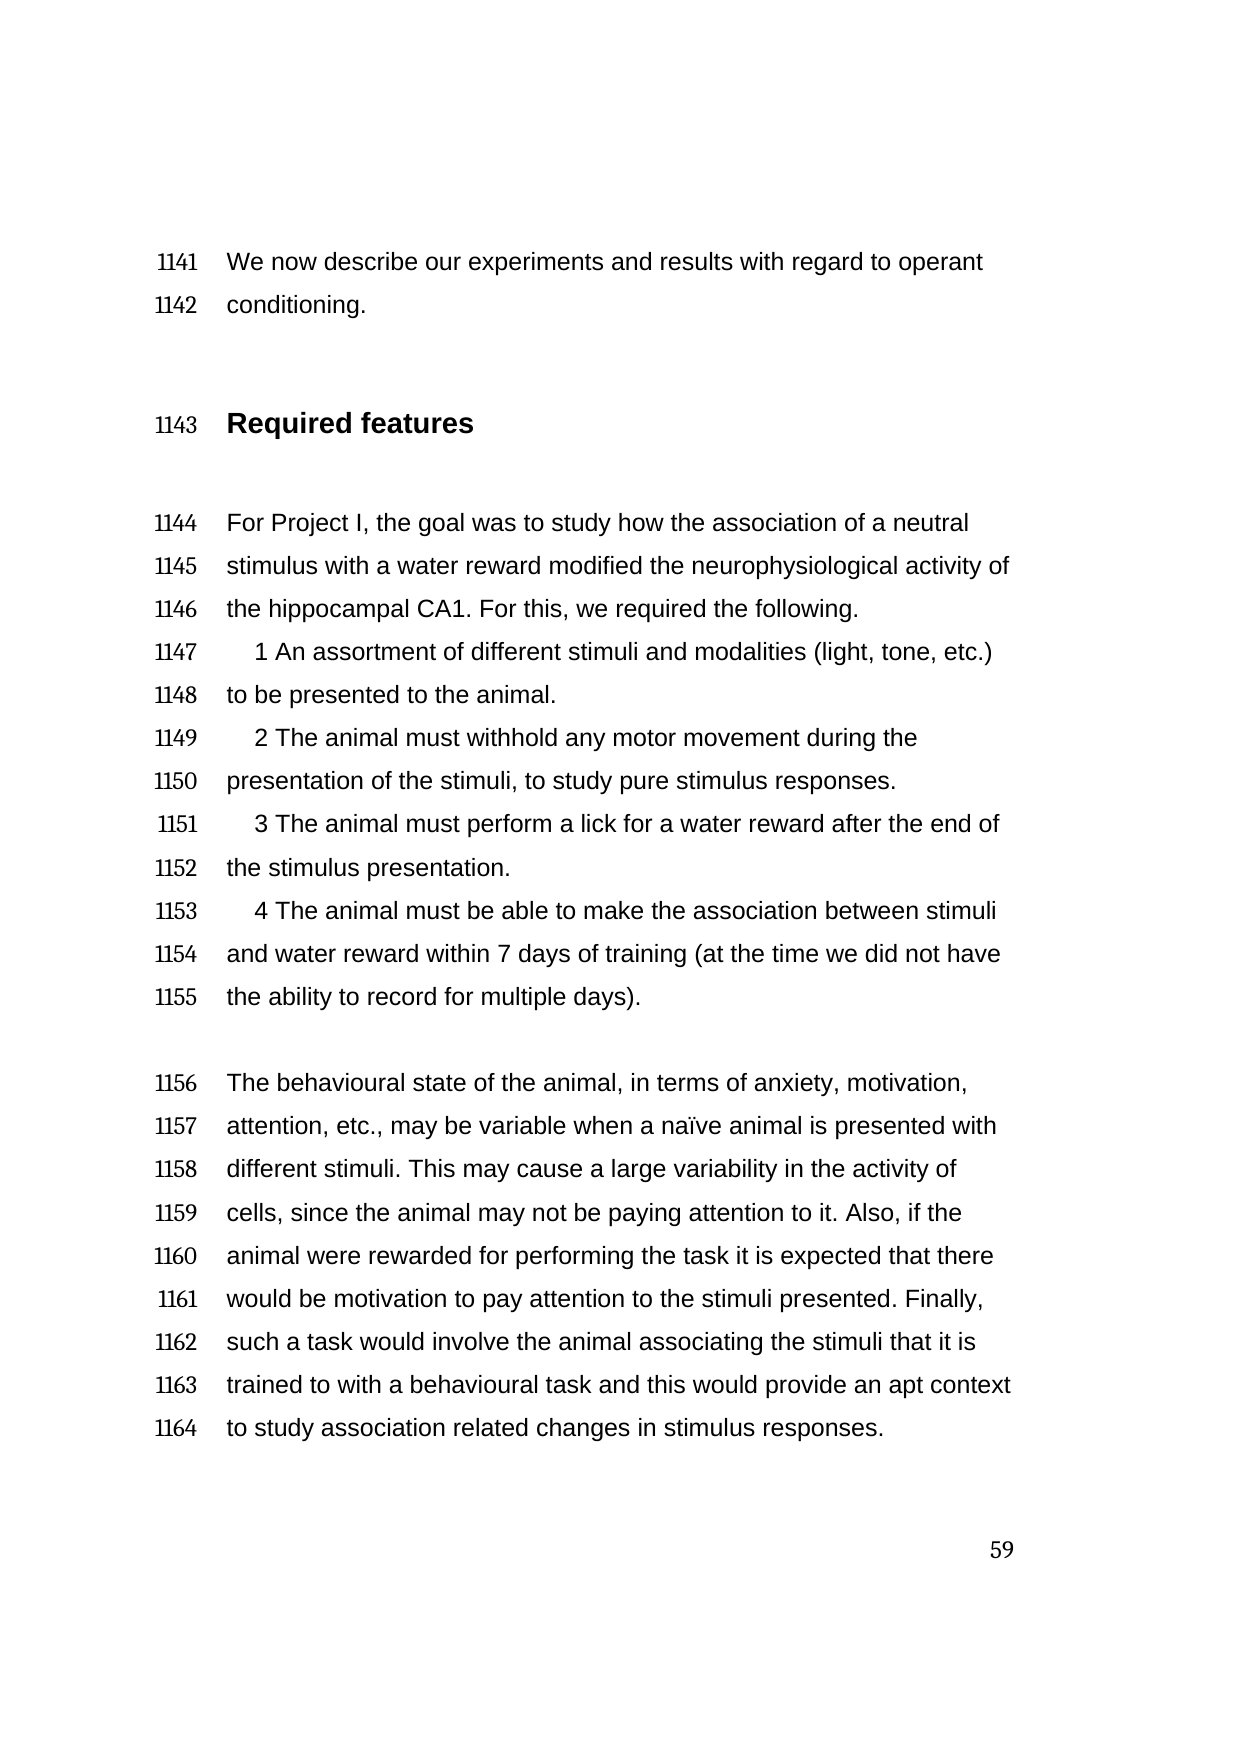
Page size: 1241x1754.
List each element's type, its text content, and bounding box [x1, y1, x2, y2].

subtitle Required features [226, 406, 1014, 439]
text 4 The animal must be able to make the association between stimuli and water reward within 7 days of training (at the time we did not have the ability to record for multiple days). [226, 896, 1014, 1011]
text The behavioural state of the animal, in terms of anxiety, motivation, attention, etc., may be variable when a naïve animal is presented with different stimuli. This may cause a large variability in the activity of cells, since the animal may not be paying attention to it. Also, if the animal were rewarded for performing the task it is expected that there would be motivation to pay attention to the stimuli presented. Finally, such a task would involve the animal associating the stimuli that it is trained to with a behavioural task and this would provide an apt context to study association related changes in stimulus responses. [226, 1068, 1014, 1442]
text 2 The animal must withhold any motor movement during the presentation of the stimuli, to study pure stimulus responses. [226, 723, 1014, 795]
text 1 An assortment of different stimuli and modalities (light, tone, etc.) to be presented to the animal. [226, 637, 1014, 709]
text 3 The animal must perform a lick for a water reward after the end of the stimulus presentation. [226, 809, 1014, 881]
text We now describe our experiments and results with regard to operant conditioning. [226, 247, 1014, 319]
text For Project I, the goal was to study how the association of a neutral stimulus with a water reward modified the neurophysiological activity of the hippocampal CA1. For this, we required the following. [226, 507, 1014, 622]
